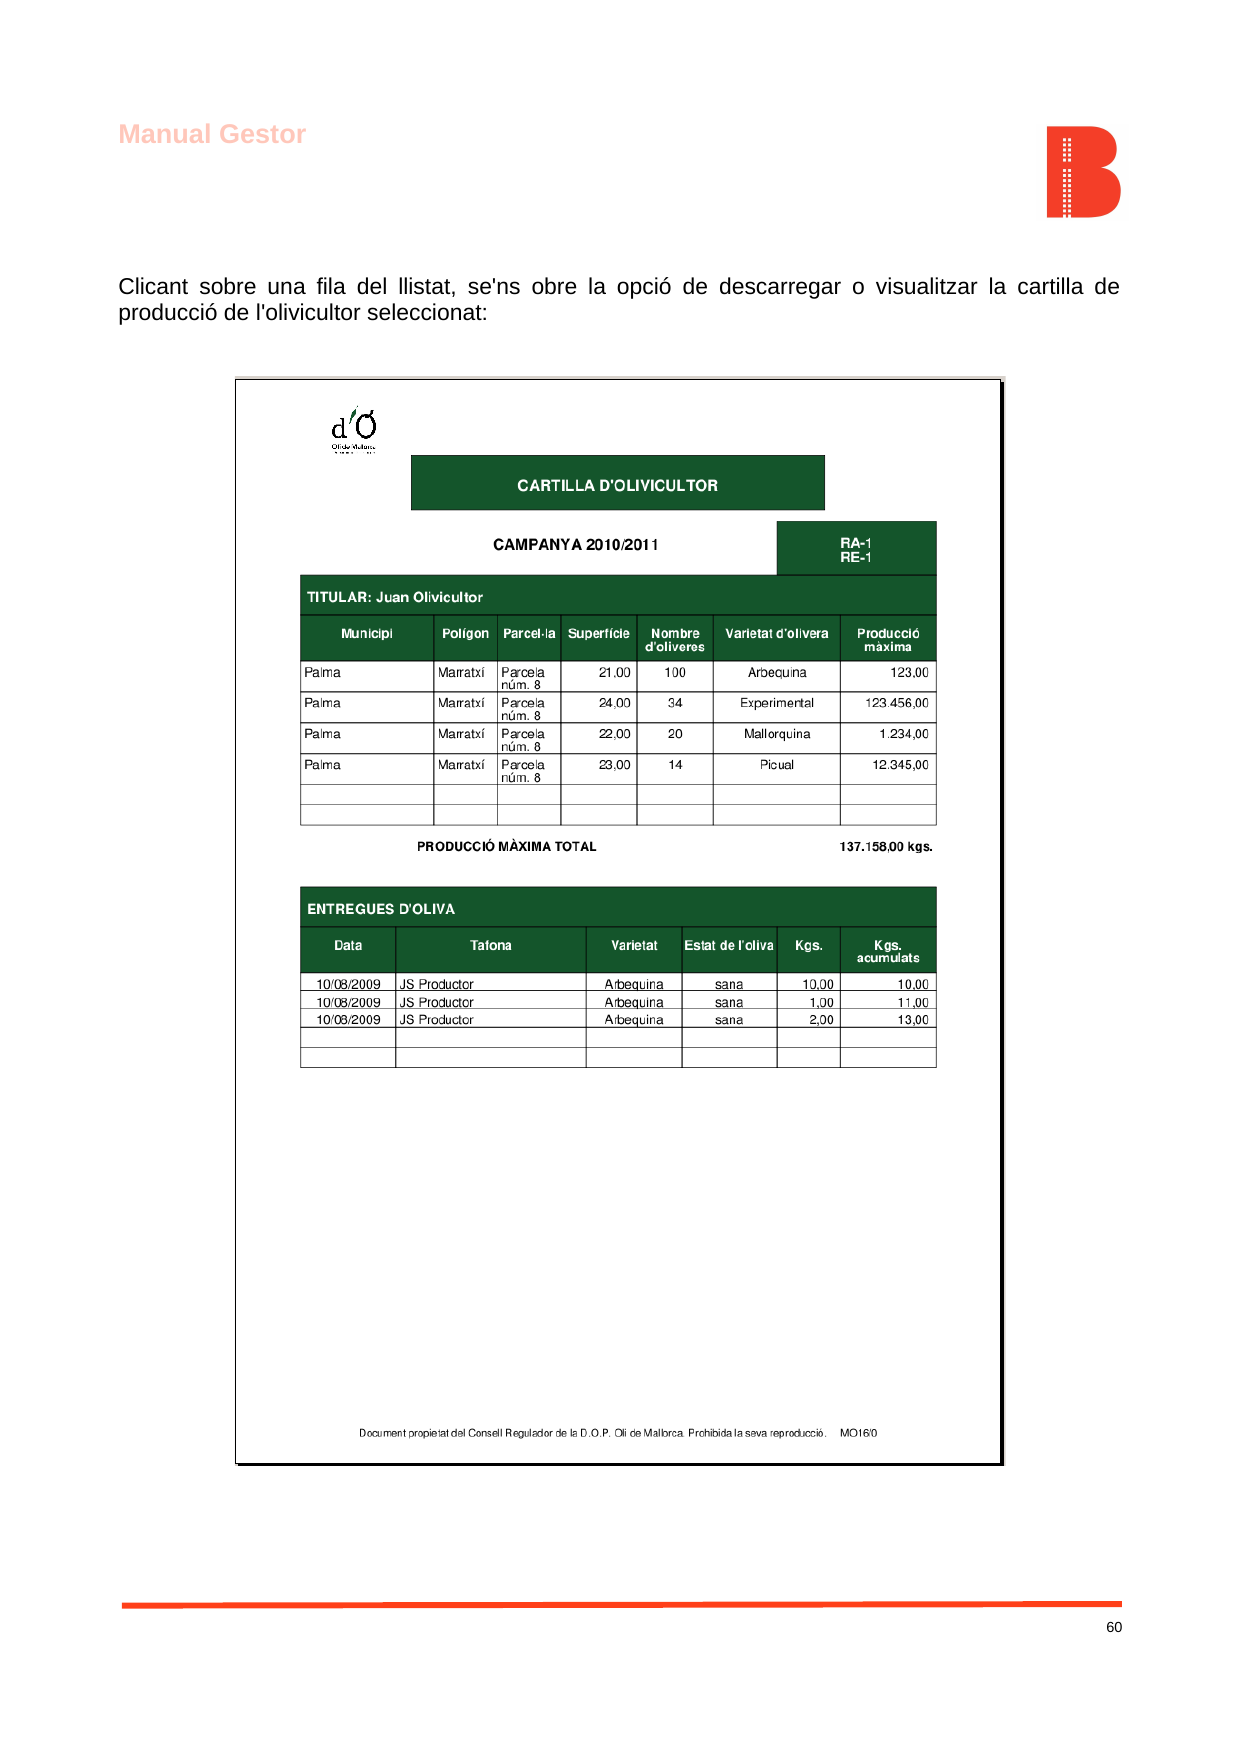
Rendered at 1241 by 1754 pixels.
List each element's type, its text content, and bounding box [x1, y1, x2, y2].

picture [1036, 124, 1130, 221]
picture [234, 376, 1006, 1466]
text Clicant sobre una fila del llistat, se'ns obre la opció de descarregar o visualitzar la cartilla de producció de l'olivicultor seleccionat: [118, 273, 1122, 325]
